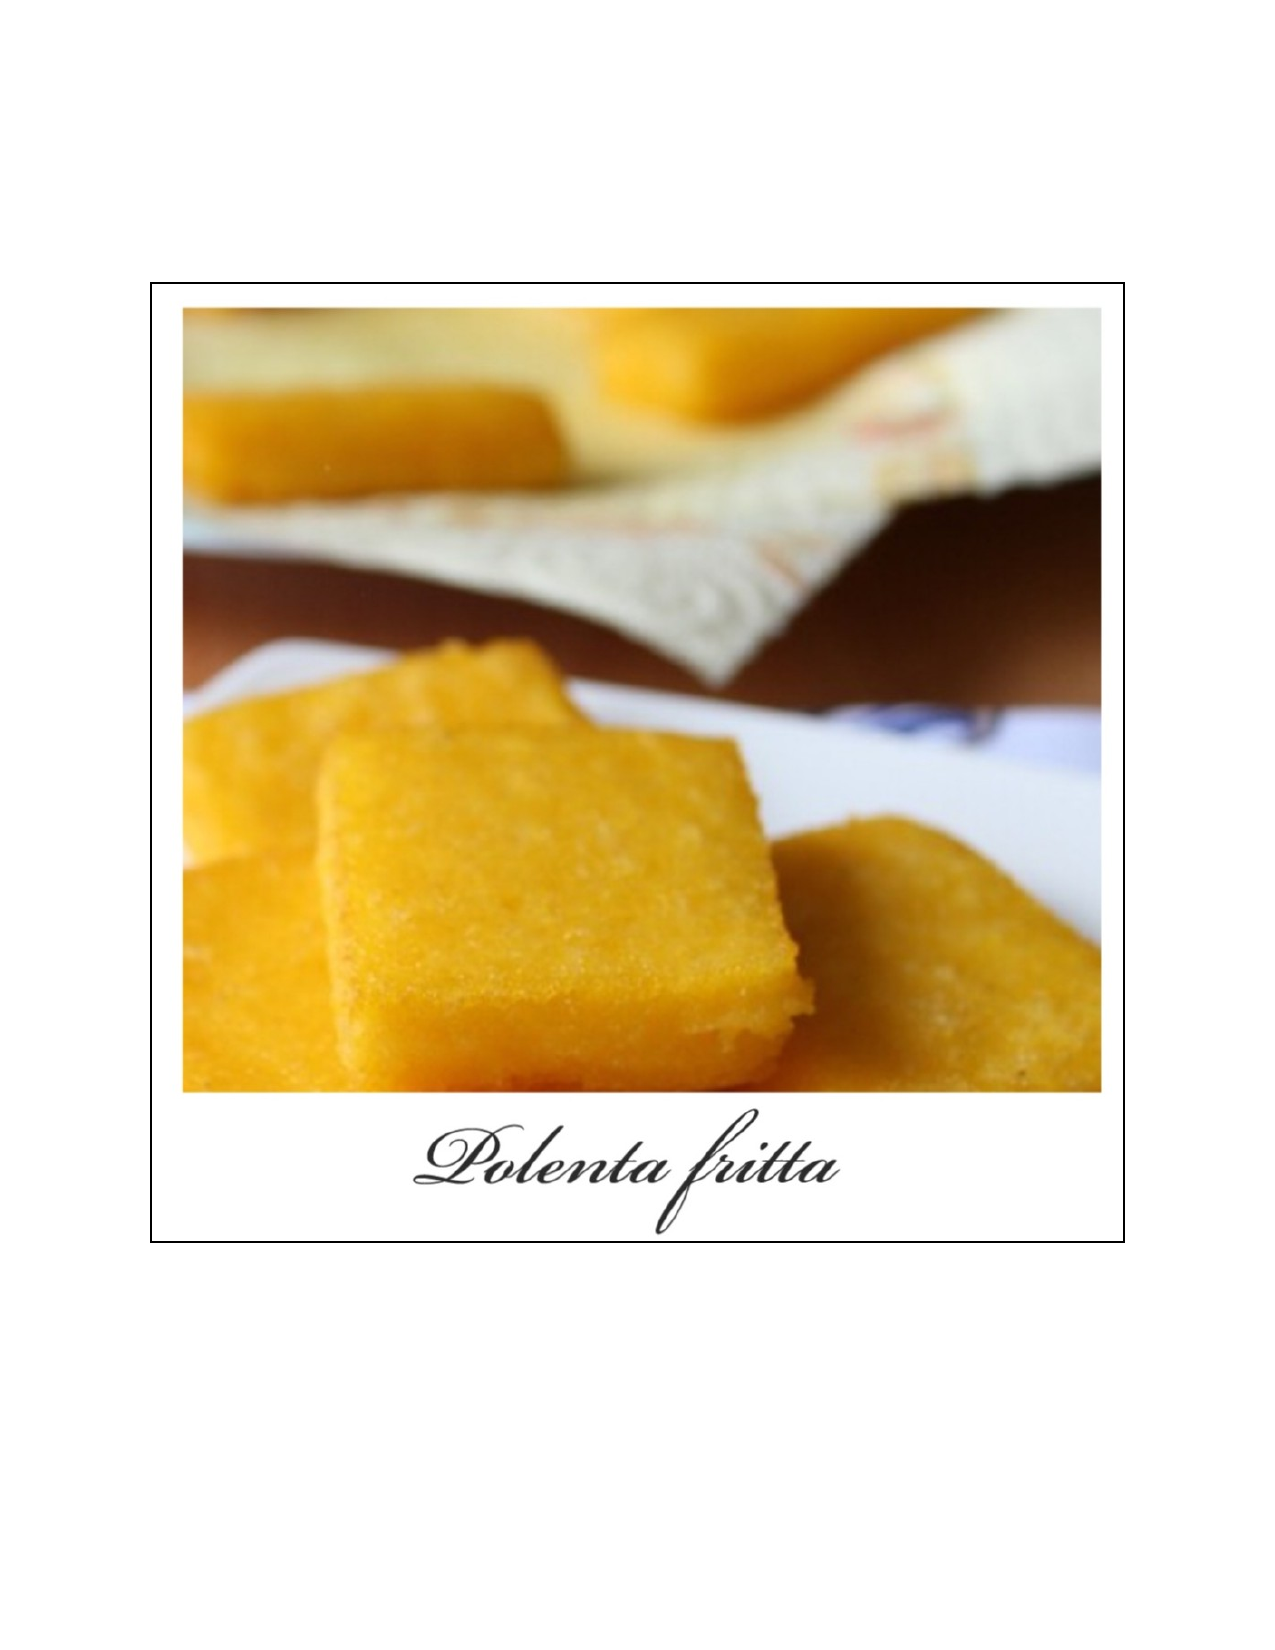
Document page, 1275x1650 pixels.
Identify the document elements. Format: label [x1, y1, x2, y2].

picture [155, 287, 1120, 1239]
